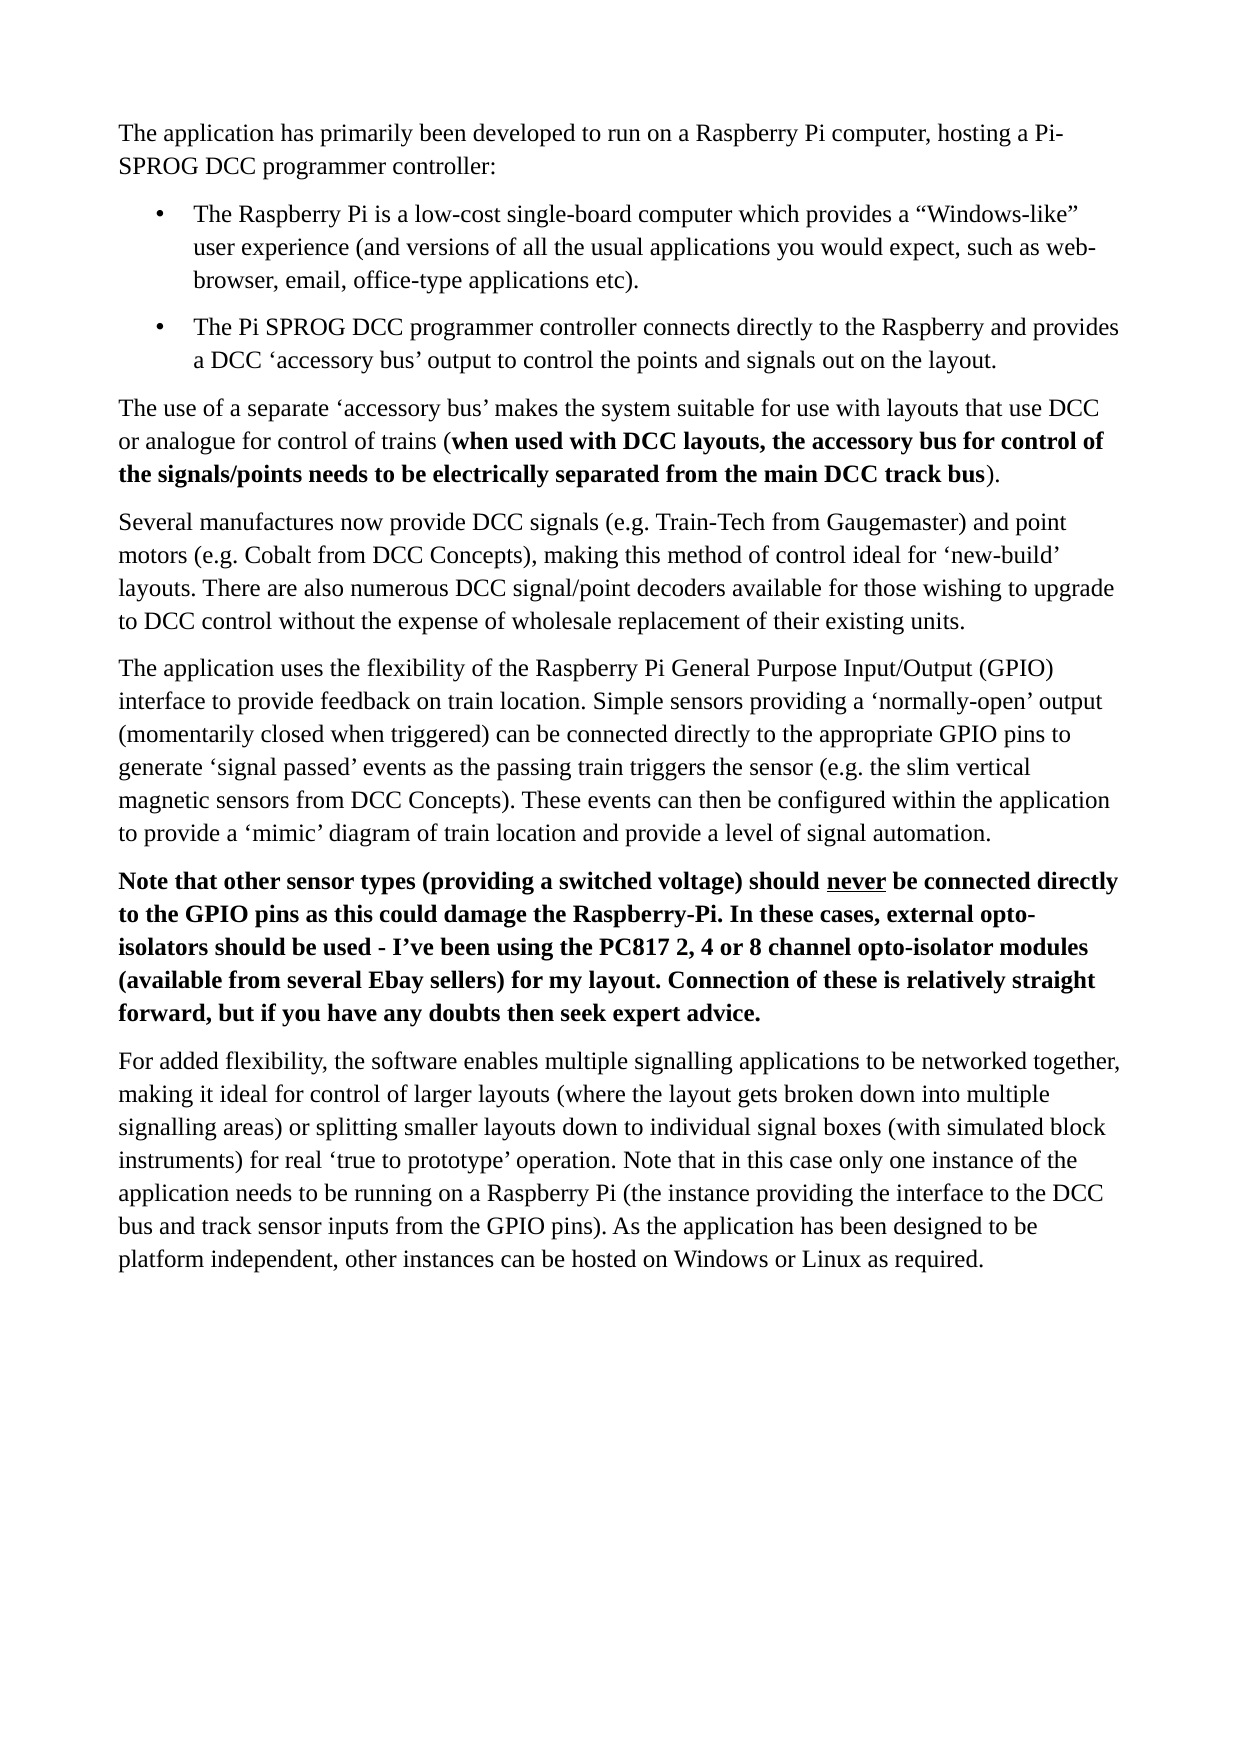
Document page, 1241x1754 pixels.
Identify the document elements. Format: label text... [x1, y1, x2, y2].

text Note that other sensor types (providing a switched voltage) should never be connected directly to the GPIO pins as this could damage the Raspberry-Pi. In these cases, external opto-isolators should be used - I’ve been using the PC817 2, 4 or 8 channel opto-isolator modules (available from several Ebay sellers) for my layout. Connection of these is relatively straight forward, but if you have any doubts then seek expert advice. [118, 866, 1122, 1027]
text The application has primarily been developed to run on a Raspberry Pi computer, hosting a Pi-SPROG DCC programmer controller: [118, 118, 1122, 180]
text Several manufactures now provide DCC signals (e.g. Train-Tech from Gaugemaster) and point motors (e.g. Cobalt from DCC Concepts), making this method of control ideal for ‘new-build’ layouts. There are also numerous DCC signal/point decoders available for those wishing to upgrade to DCC control without the expense of wholesale replacement of their existing units. [118, 507, 1122, 634]
list The Pi SPROG DCC programmer controller connects directly to the Raspberry and provides a DCC ‘accessory bus’ output to control the points and signals out on the layout. [156, 312, 1122, 374]
list The Raspberry Pi is a low-cost single-board computer which provides a “Windows-like” user experience (and versions of all the usual applications you would expect, such as web-browser, email, office-type applications etc). [156, 199, 1122, 293]
text The application uses the flexibility of the Raspberry Pi General Purpose Input/Output (GPIO) interface to provide feedback on train location. Simple sensors providing a ‘normally-open’ output (momentarily closed when triggered) can be connected directly to the appropriate GPIO pins to generate ‘signal passed’ events as the passing train triggers the sensor (e.g. the slim vertical magnetic sensors from DCC Concepts). These events can then be configured within the application to provide a ‘mimic’ diagram of train location and provide a level of signal automation. [118, 653, 1122, 847]
text The use of a separate ‘accessory bus’ makes the system suitable for use with layouts that use DCC or analogue for control of trains (when used with DCC layouts, the accessory bus for control of the signals/points needs to be electrically separated from the main DCC track bus). [118, 393, 1122, 488]
text For added flexibility, the software enables multiple signalling applications to be networked together, making it ideal for control of larger layouts (where the layout gets broken down into multiple signalling areas) or splitting smaller layouts down to individual signal boxes (with simulated block instruments) for real ‘true to prototype’ operation. Note that in this case only one instance of the application needs to be running on a Raspberry Pi (the instance providing the interface to the DCC bus and track sensor inputs from the GPIO pins). As the application has been designed to be platform independent, other instances can be hosted on Windows or Linux as required. [118, 1046, 1122, 1273]
